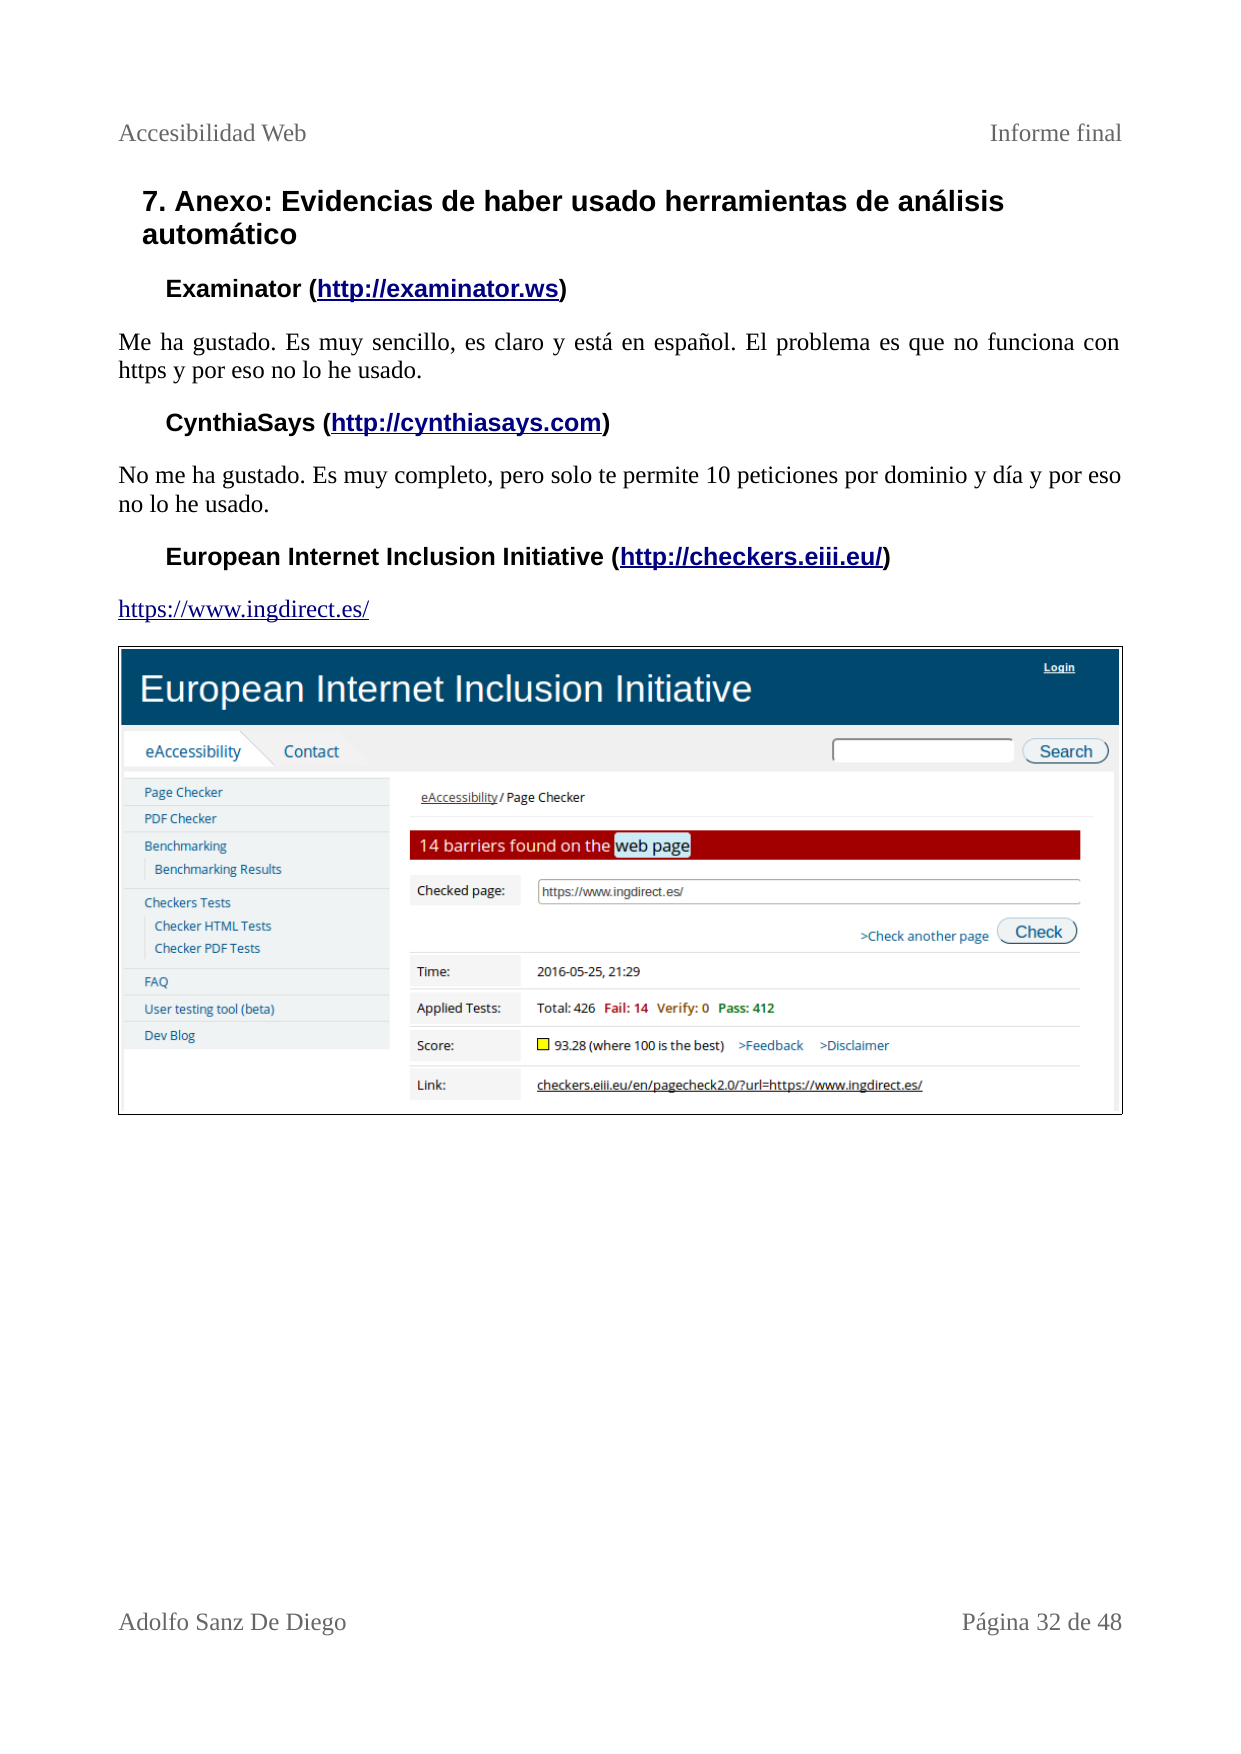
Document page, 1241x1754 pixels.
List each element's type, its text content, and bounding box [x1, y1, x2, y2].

picture [200, 682, 218, 701]
picture [555, 682, 560, 701]
picture [694, 677, 710, 701]
picture [318, 676, 323, 701]
subtitle Anexo: Evidencias de haber usado herramientas de análisis automático [142, 184, 1122, 251]
picture [674, 682, 694, 701]
picture [655, 677, 671, 701]
picture [617, 676, 622, 701]
picture [1044, 664, 1075, 673]
picture [434, 677, 444, 701]
picture [733, 682, 751, 701]
picture [413, 682, 432, 701]
subtitle CynthiaSays (http://cynthiasays.com) [165, 408, 1122, 437]
subtitle Examinator (http://examinator.ws) [165, 274, 1122, 303]
picture [264, 682, 303, 701]
picture [535, 682, 552, 701]
picture [380, 682, 409, 701]
picture [506, 675, 511, 701]
picture [456, 676, 461, 701]
picture [466, 682, 483, 701]
picture [713, 682, 731, 701]
text https://www.ingdirect.es/ [118, 594, 1122, 623]
picture [142, 676, 163, 701]
picture [359, 682, 377, 701]
picture [514, 682, 531, 701]
picture [347, 677, 357, 701]
picture [166, 682, 184, 701]
picture [188, 682, 199, 701]
picture [487, 682, 503, 701]
picture [121, 726, 1119, 1111]
picture [585, 682, 602, 701]
picture [221, 682, 240, 709]
picture [327, 682, 344, 701]
text Me ha gustado. Es muy sencillo, es claro y está en español. El problema es que no funciona con https y por eso no lo he usado. [118, 327, 1122, 384]
subtitle European Internet Inclusion Initiative (http://checkers.eiii.eu/) [165, 542, 1122, 570]
picture [243, 682, 261, 701]
picture [563, 682, 581, 701]
picture [648, 682, 652, 701]
text No me ha gustado. Es muy completo, pero solo te permite 10 peticiones por dominio y día y por eso no lo he usado. [118, 460, 1122, 518]
picture [627, 682, 643, 701]
